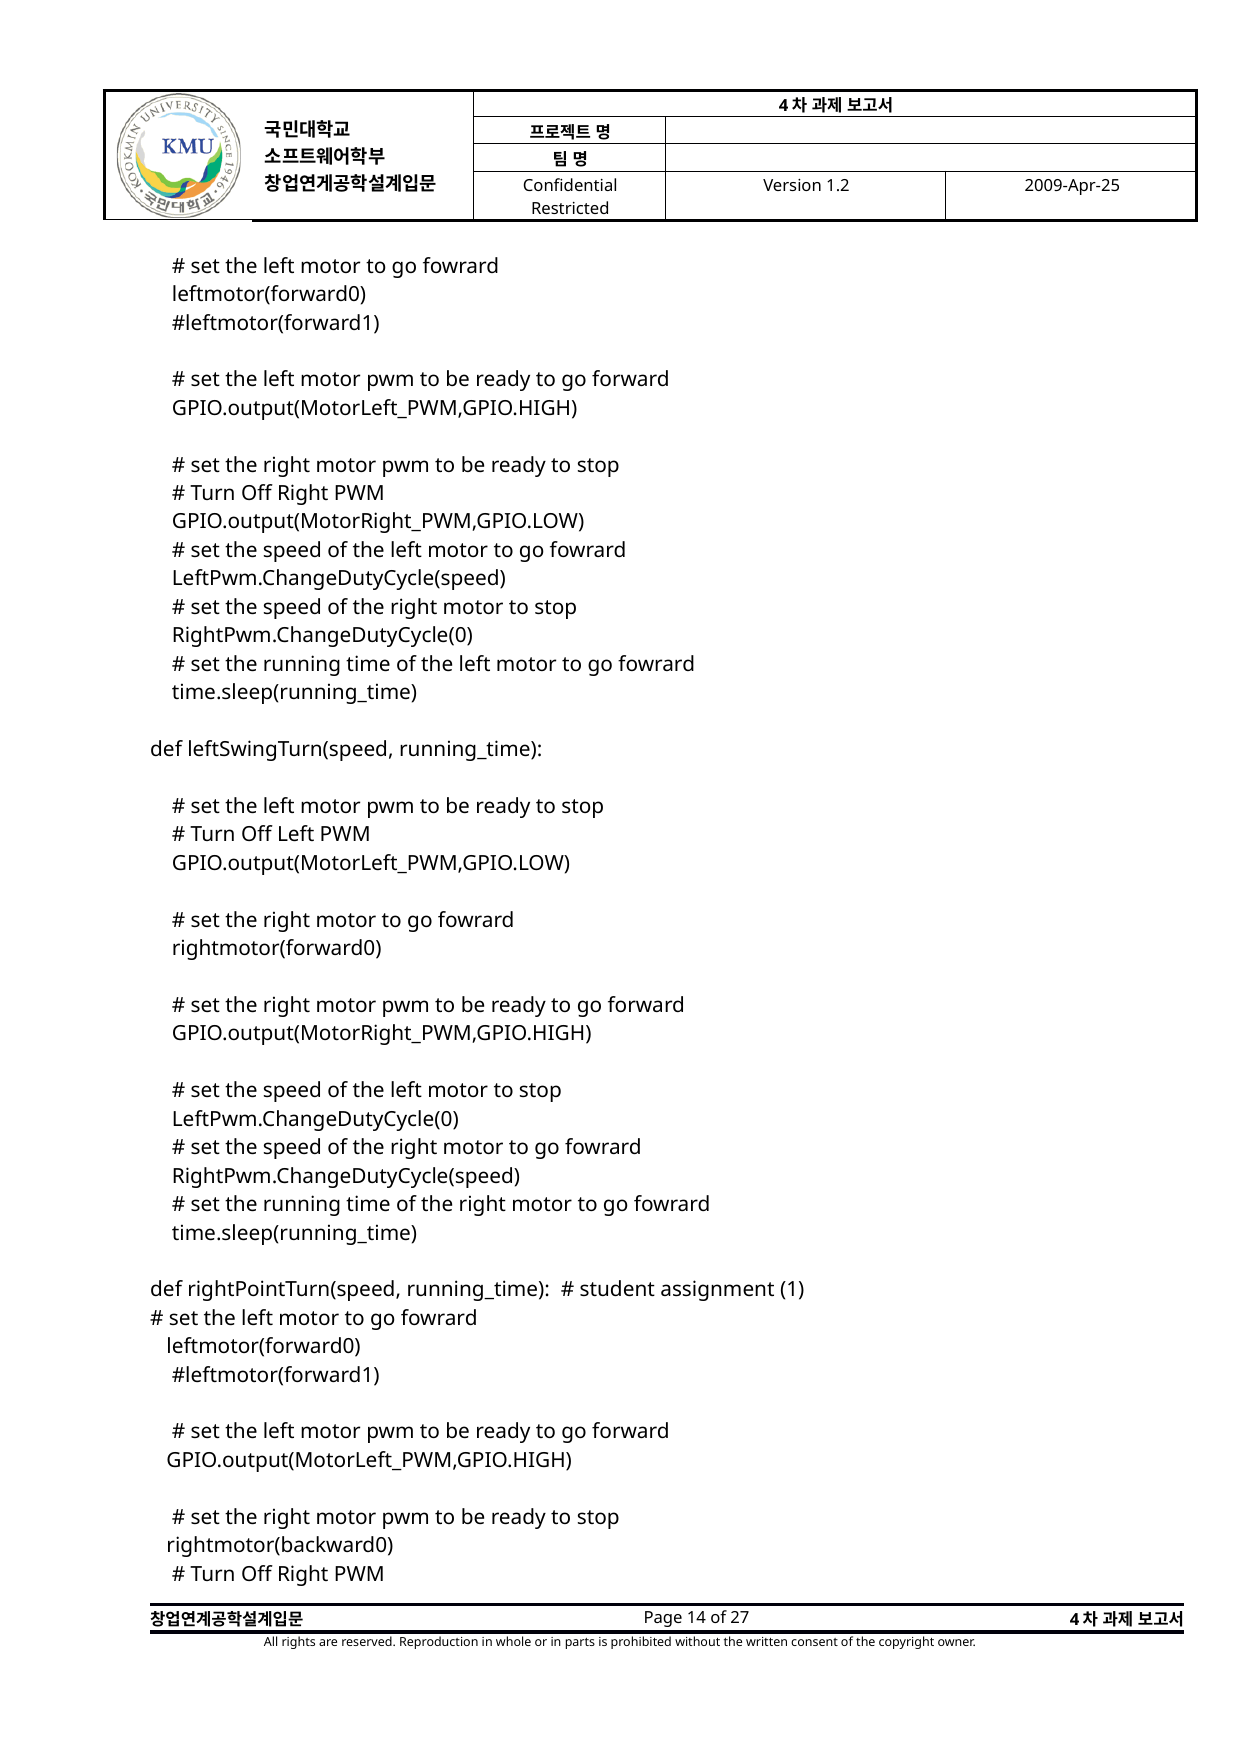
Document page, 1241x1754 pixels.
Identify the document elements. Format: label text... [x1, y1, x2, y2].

text # set the speed of the left motor to stop [150, 1075, 1090, 1104]
text # Turn Off Left PWM [150, 819, 1090, 848]
text GPIO.output(MotorLeft_PWM,GPIO.HIGH) [150, 1445, 1090, 1473]
text # set the right motor pwm to be ready to stop [150, 450, 1090, 478]
text LeftPwm.ChangeDutyCycle(0) [150, 1104, 1090, 1132]
text # set the running time of the left motor to go fowrard [150, 649, 1090, 677]
text GPIO.output(MotorRight_PWM,GPIO.LOW) [150, 507, 1090, 535]
text leftmotor(forward0) [150, 1331, 1090, 1360]
text # set the left motor pwm to be ready to go forward [150, 364, 1090, 393]
text time.sleep(running_time) [150, 1218, 1090, 1246]
text GPIO.output(MotorLeft_PWM,GPIO.LOW) [150, 848, 1090, 876]
text # set the right motor pwm to be ready to go forward [150, 990, 1090, 1018]
text time.sleep(running_time) [150, 677, 1090, 706]
text # set the left motor pwm to be ready to stop [150, 791, 1090, 819]
text # set the running time of the right motor to go fowrard [150, 1189, 1090, 1218]
text leftmotor(forward0) [150, 279, 1090, 308]
text # set the right motor to go fowrard [150, 905, 1090, 933]
text #leftmotor(forward1) [150, 1360, 1090, 1388]
text rightmotor(backward0) [150, 1530, 1090, 1559]
text GPIO.output(MotorLeft_PWM,GPIO.HIGH) [150, 393, 1090, 421]
text # set the speed of the right motor to stop [150, 592, 1090, 620]
text # Turn Off Right PWM [150, 478, 1090, 507]
text RightPwm.ChangeDutyCycle(0) [150, 620, 1090, 649]
text rightmotor(forward0) [150, 933, 1090, 962]
text # set the speed of the left motor to go fowrard [150, 535, 1090, 563]
text # set the speed of the right motor to go fowrard [150, 1132, 1090, 1161]
text # set the left motor to go fowrard [150, 251, 1090, 279]
text # set the left motor pwm to be ready to go forward [150, 1417, 1090, 1445]
text def leftSwingTurn(speed, running_time): [150, 734, 1090, 763]
text LeftPwm.ChangeDutyCycle(speed) [150, 563, 1090, 592]
text # set the right motor pwm to be ready to stop [150, 1502, 1090, 1530]
text # set the left motor to go fowrard [150, 1303, 1090, 1331]
text #leftmotor(forward1) [150, 308, 1090, 336]
text # Turn Off Right PWM [150, 1559, 1090, 1587]
text GPIO.output(MotorRight_PWM,GPIO.HIGH) [150, 1018, 1090, 1047]
text RightPwm.ChangeDutyCycle(speed) [150, 1161, 1090, 1189]
text def rightPointTurn(speed, running_time): # student assignment (1) [150, 1274, 1090, 1303]
